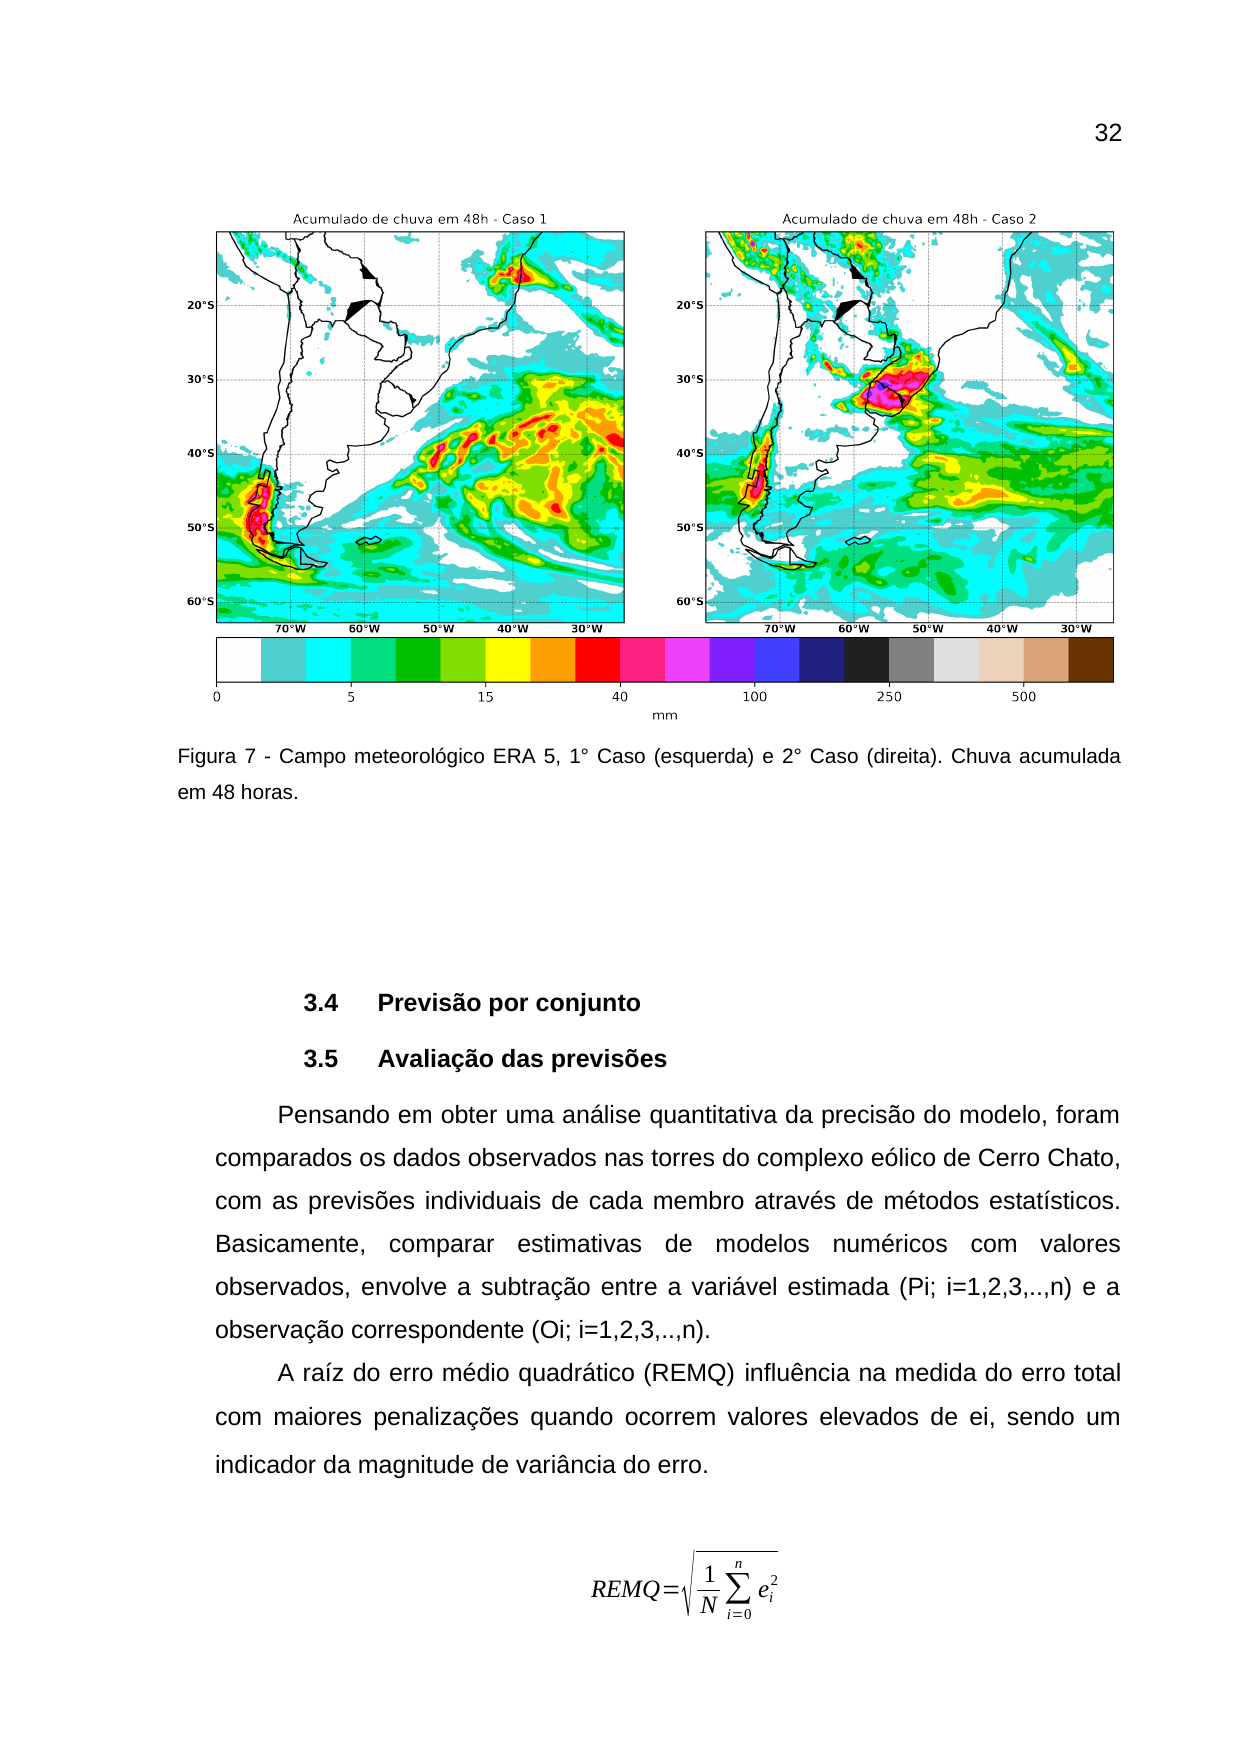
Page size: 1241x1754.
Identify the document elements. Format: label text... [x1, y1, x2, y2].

text Pensando em obter uma análise quantitativa da precisão do modelo, foram comparados os dados observados nas torres do complexo eólico de Cerro Chato, com as previsões individuais de cada membro através de métodos estatísticos. Basicamente, comparar estimativas de modelos numéricos com valores observados, envolve a subtração entre a variável estimada (Pi; i=1,2,3,..,n) e a observação correspondente (Oi; i=1,2,3,..,n). [215, 1099, 1122, 1344]
text Figura 7 - Campo meteorológico ERA 5, 1° Caso (esquerda) e 2° Caso (direita). Chuva acumulada em 48 horas. [177, 732, 1122, 804]
text A raíz do erro médio quadrático (REMQ) influência na medida do erro total com maiores penalizações quando ocorrem valores elevados de ei, sendo um indicador da magnitude de variância do erro. [215, 1358, 1122, 1481]
picture [177, 204, 1123, 732]
subtitle Previsão por conjunto [215, 988, 1122, 1017]
subtitle Avaliação das previsões [215, 1044, 1122, 1073]
